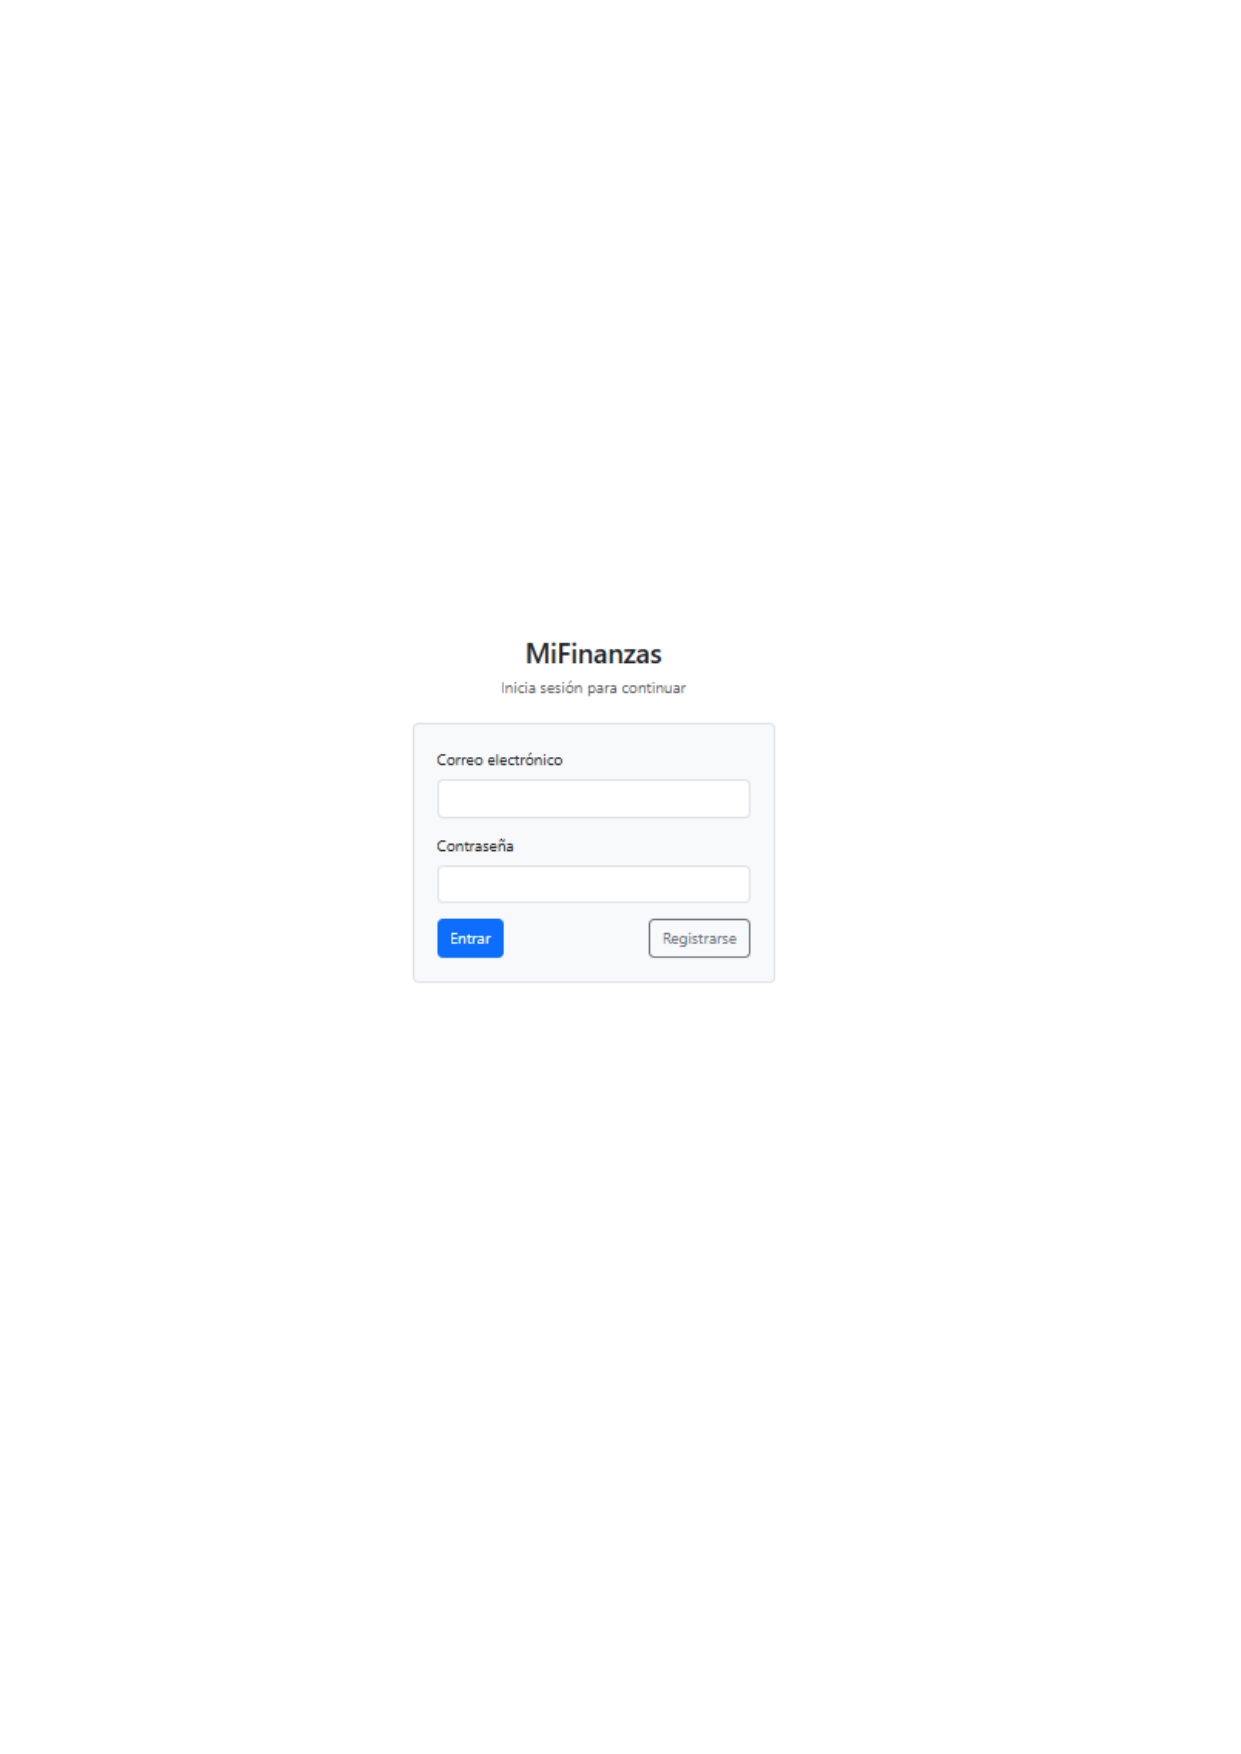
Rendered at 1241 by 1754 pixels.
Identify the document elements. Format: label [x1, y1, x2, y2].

picture [393, 615, 797, 1013]
